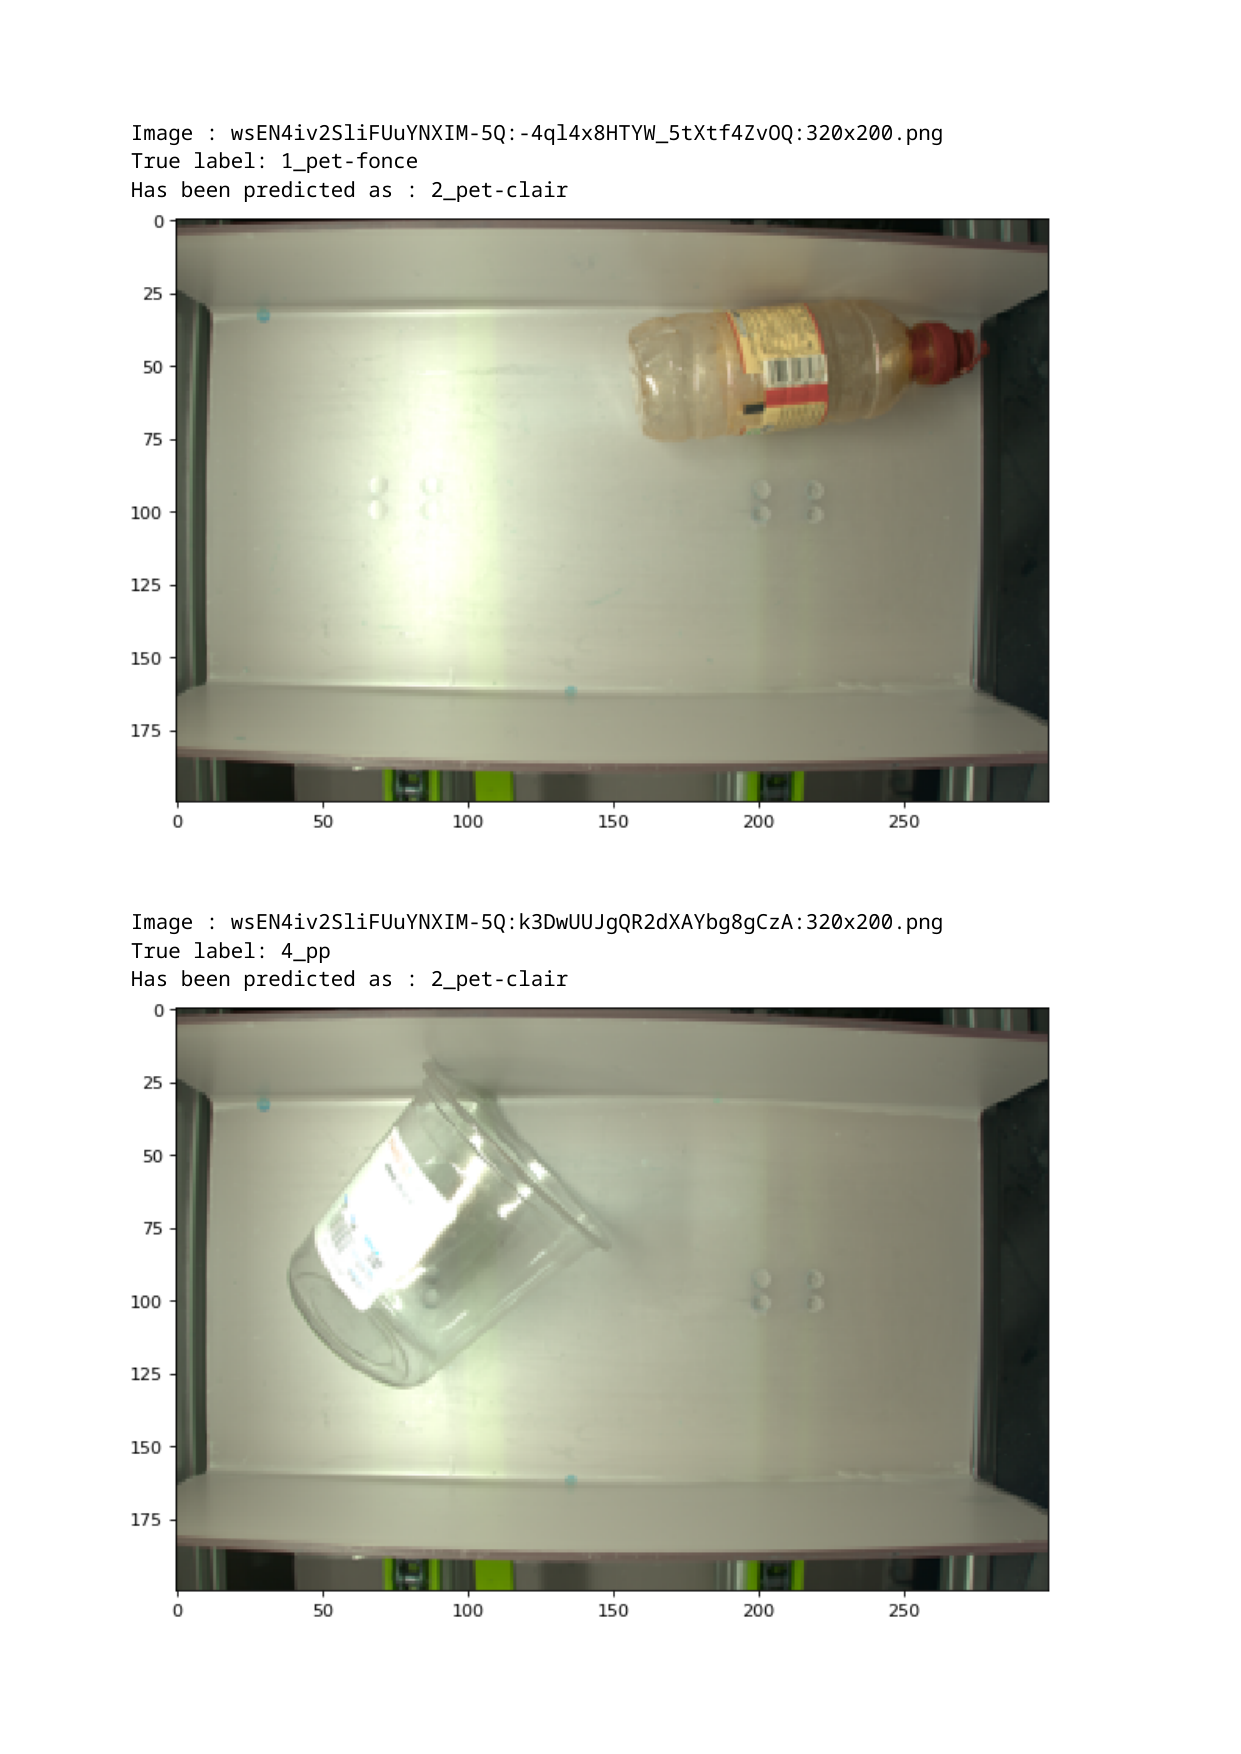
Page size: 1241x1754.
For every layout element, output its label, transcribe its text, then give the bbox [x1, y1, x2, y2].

text Image : wsEN4iv2SliFUuYNXIM-5Q:k3DwUUJgQR2dXAYbg8gCzA:320x200.png [118, 907, 1122, 936]
text Has been predicted as : 2_pet-clair [118, 175, 1122, 204]
text Has been predicted as : 2_pet-clair [118, 964, 1122, 993]
picture [118, 993, 1059, 1631]
text True label: 4_pp [118, 936, 1122, 964]
text True label: 1_pet-fonce [118, 147, 1122, 175]
picture [118, 203, 1059, 842]
text Image : wsEN4iv2SliFUuYNXIM-5Q:-4ql4x8HTYW_5tXtf4ZvOQ:320x200.png [118, 118, 1122, 147]
